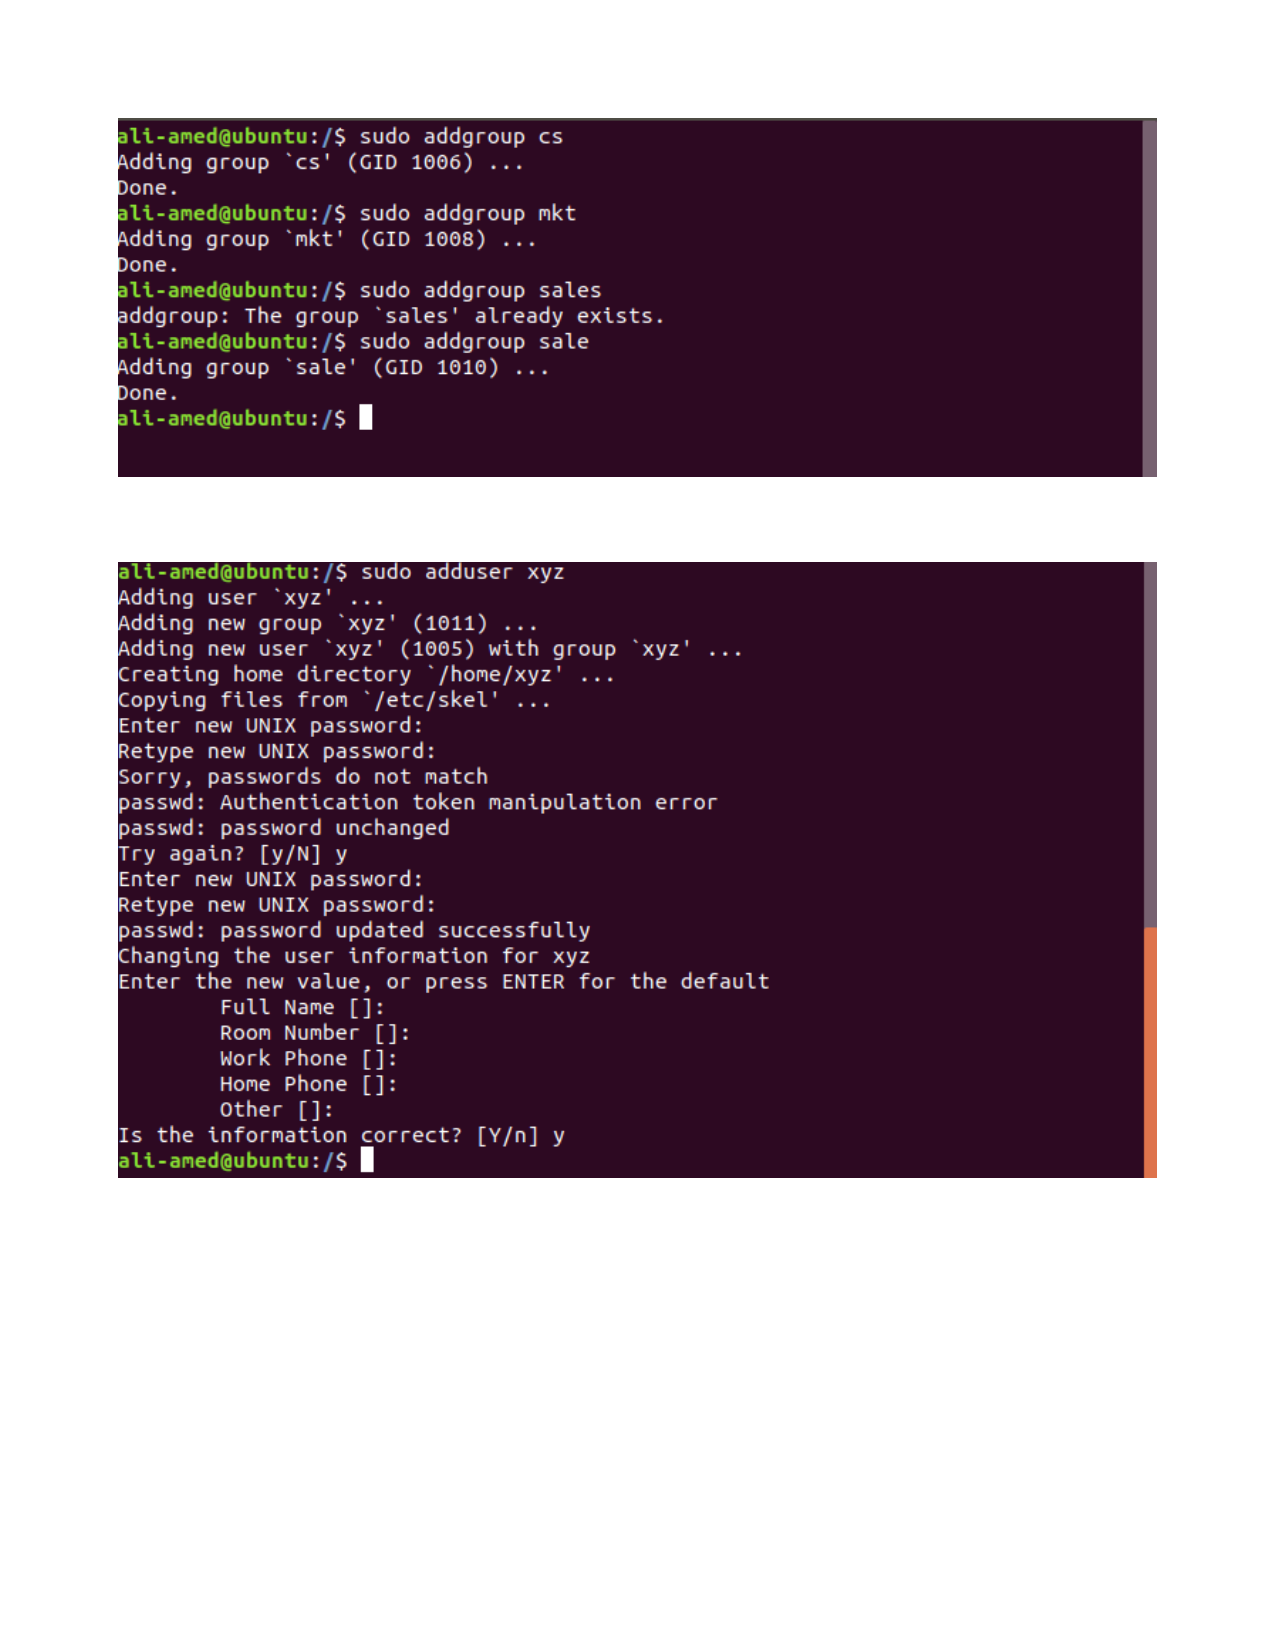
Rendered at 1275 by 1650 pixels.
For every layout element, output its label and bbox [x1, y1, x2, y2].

picture [118, 562, 1157, 1178]
picture [118, 118, 1157, 477]
